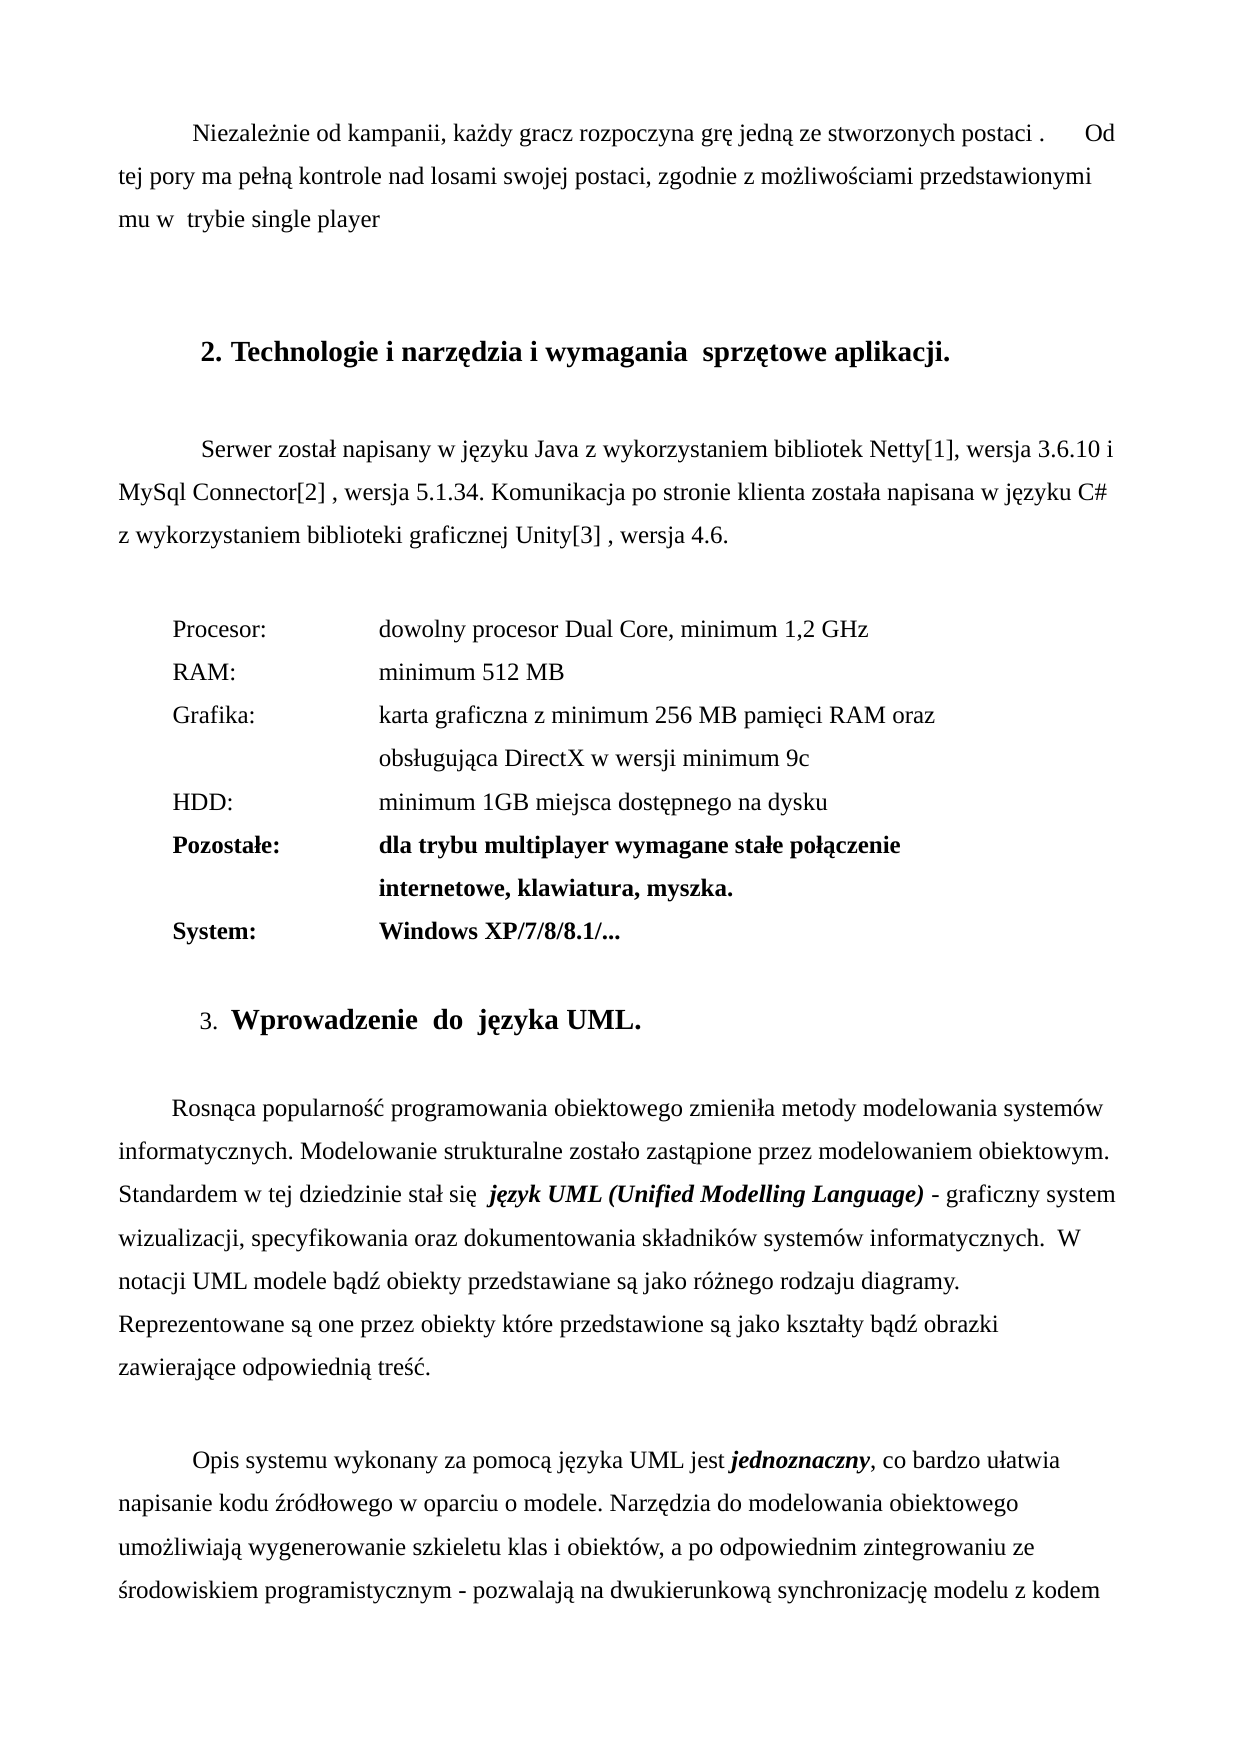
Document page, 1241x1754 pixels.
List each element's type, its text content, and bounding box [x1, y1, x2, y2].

text Pozostałe: dla trybu multiplayer wymagane stałe połączenie internetowe, klawiatura, myszka. [118, 830, 1122, 902]
text Rosnąca popularność programowania obiektowego zmieniła metody modelowania systemów informatycznych. Modelowanie strukturalne zostało zastąpione przez modelowaniem obiektowym. Standardem w tej dziedzinie stał się język UML (Unified Modelling Language) - graficzny system wizualizacji, specyfikowania oraz dokumentowania składników systemów informatycznych. W notacji UML modele bądź obiekty przedstawiane są jako różnego rodzaju diagramy. Reprezentowane są one przez obiekty które przedstawione są jako kształty bądź obrazki zawierające odpowiednią treść. [118, 1093, 1122, 1381]
text System: Windows XP/7/8/8.1/... [118, 916, 1122, 945]
text Grafika: karta graficzna z minimum 256 MB pamięci RAM oraz obsługująca DirectX w wersji minimum 9c [118, 700, 1122, 772]
text HDD: minimum 1GB miejsca dostępnego na dysku [118, 787, 1122, 815]
text Procesor: dowolny procesor Dual Core, minimum 1,2 GHz [118, 614, 1122, 643]
list Wprowadzenie do języka UML. [193, 1002, 1122, 1079]
text Serwer został napisany w języku Java z wykorzystaniem bibliotek Netty[1], wersja 3.6.10 i MySql Connector[2] , wersja 5.1.34. Komunikacja po stronie klienta została napisana w języku C# z wykorzystaniem biblioteki graficznej Unity[3] , wersja 4.6. [118, 434, 1122, 549]
list Technologie i narzędzia i wymagania sprzętowe aplikacji. [193, 334, 1122, 367]
text Niezależnie od kampanii, każdy gracz rozpoczyna grę jedną ze stworzonych postaci . Od tej pory ma pełną kontrole nad losami swojej postaci, zgodnie z możliwościami przedstawionymi mu w trybie single player [118, 118, 1122, 276]
text Opis systemu wykonany za pomocą języka UML jest jednoznaczny, co bardzo ułatwia napisanie kodu źródłowego w oparciu o modele. Narzędzia do modelowania obiektowego umożliwiają wygenerowanie szkieletu klas i obiektów, a po odpowiednim zintegrowaniu ze środowiskiem programistycznym - pozwalają na dwukierunkową synchronizację modelu z kodem [118, 1445, 1122, 1603]
text RAM: minimum 512 MB [118, 657, 1122, 686]
